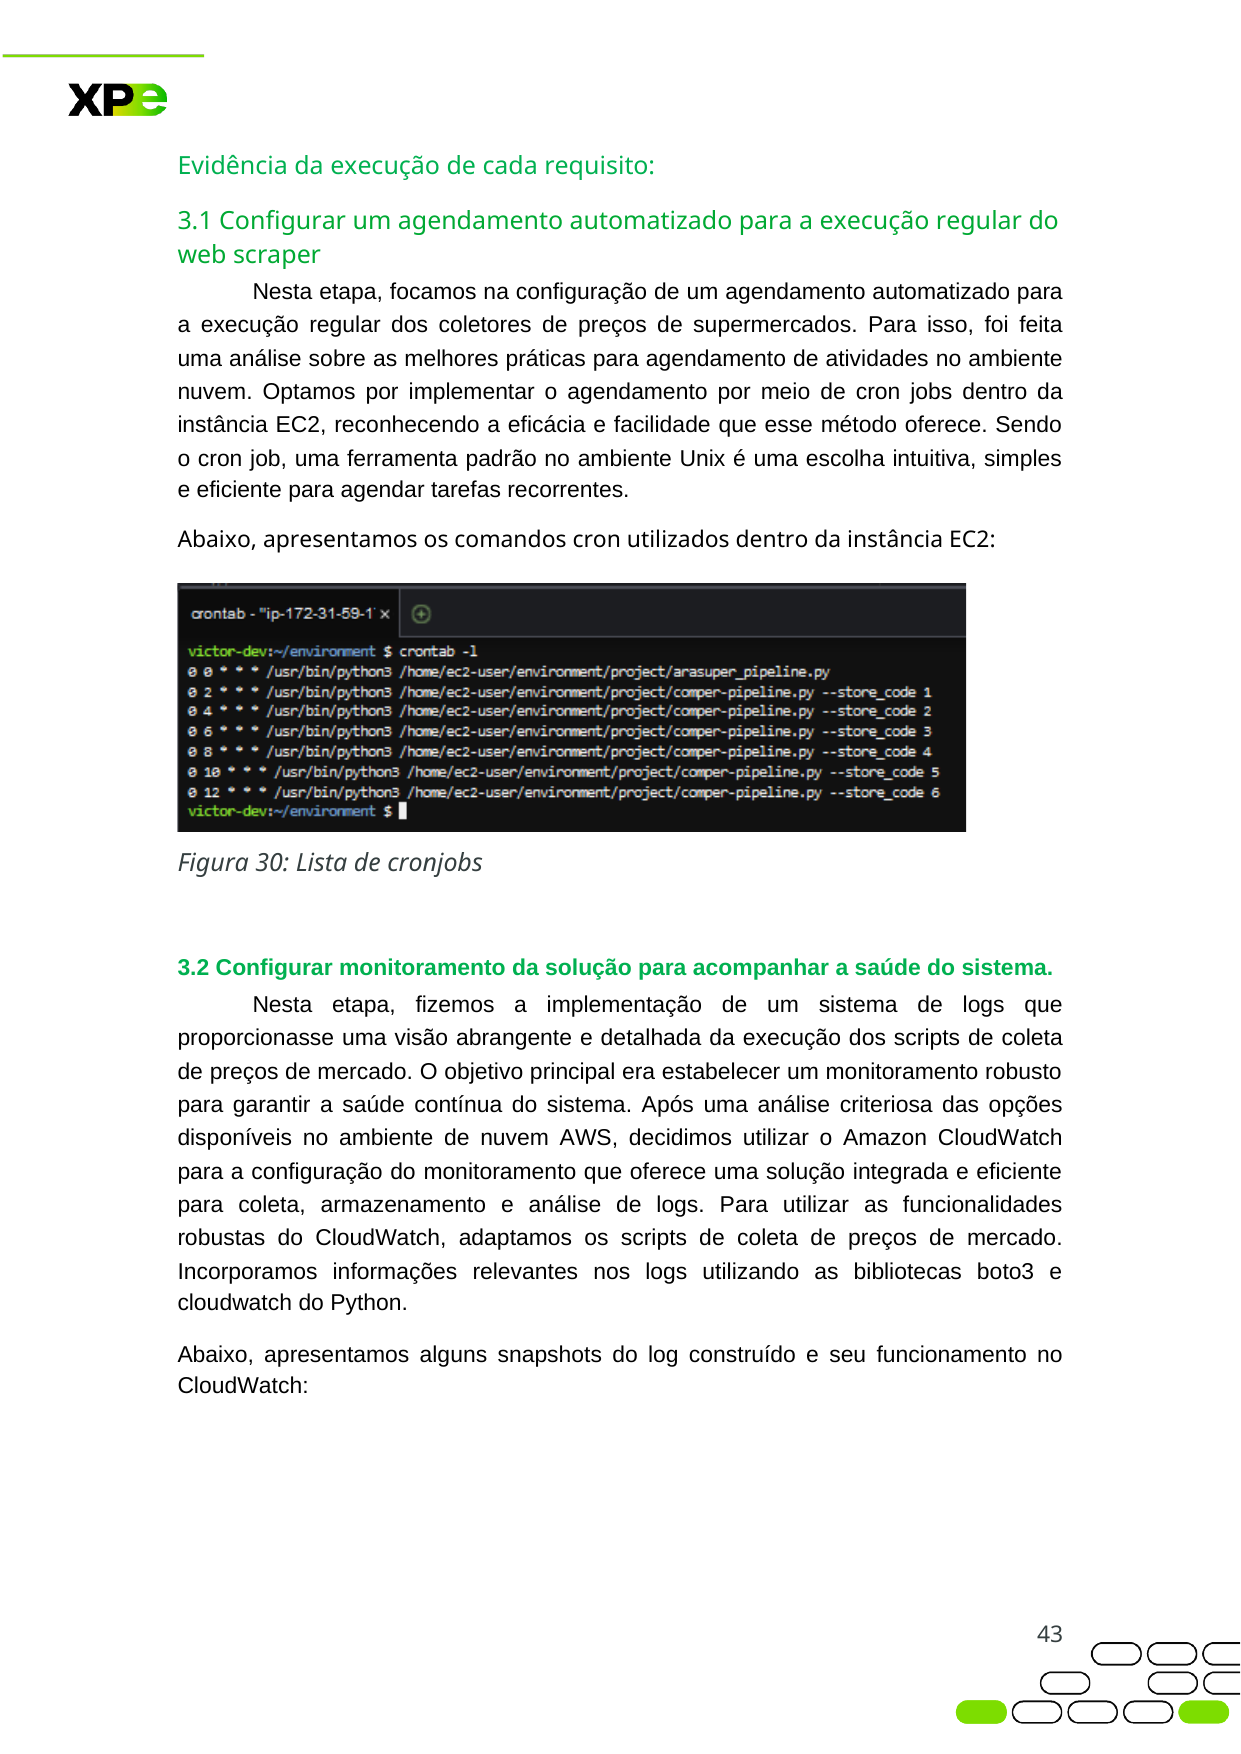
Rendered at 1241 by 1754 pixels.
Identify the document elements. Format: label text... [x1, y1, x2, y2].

text Abaixo, apresentamos alguns snapshots do log construído e seu funcionamento no CloudWatch: [177, 1334, 1063, 1401]
picture [177, 583, 967, 832]
text Nesta etapa, fizemos a implementação de um sistema de logs que proporcionasse uma visão abrangente e detalhada da execução dos scripts de coleta de preços de mercado. O objetivo principal era estabelecer um monitoramento robusto para garantir a saúde contínua do sistema. Após uma análise criteriosa das opções disponíveis no ambiente de nuvem AWS, decidimos utilizar o Amazon CloudWatch para a configuração do monitoramento que oferece uma solução integrada e eficiente para coleta, armazenamento e análise de logs. Para utilizar as funcionalidades robustas do CloudWatch, adaptamos os scripts de coleta de preços de mercado. Incorporamos informações relevantes nos logs utilizando as bibliotecas boto3 e cloudwatch do Python. [177, 984, 1063, 1317]
subtitle Evidência da execução de cada requisito: [177, 148, 1063, 182]
subtitle 3.1 Configurar um agendamento automatizado para a execução regular do web scraper [177, 203, 1063, 271]
subtitle 3.2 Configurar monitoramento da solução para acompanhar a saúde do sistema. [177, 953, 1063, 980]
picture [955, 1642, 1241, 1724]
text Figura 32: Lista de cronjobs [177, 832, 966, 878]
text Abaixo, apresentamos os comandos cron utilizados dentro da instância EC2: [177, 521, 1063, 554]
text Nesta etapa, focamos na configuração de um agendamento automatizado para a execução regular dos coletores de preços de supermercados. Para isso, foi feita uma análise sobre as melhores práticas para agendamento de atividades no ambiente nuvem. Optamos por implementar o agendamento por meio de cron jobs dentro da instância EC2, reconhecendo a eficácia e facilidade que esse método oferece. Sendo o cron job, uma ferramenta padrão no ambiente Unix é uma escolha intuitiva, simples e eficiente para agendar tarefas recorrentes. [177, 271, 1063, 504]
picture [2, 51, 205, 148]
